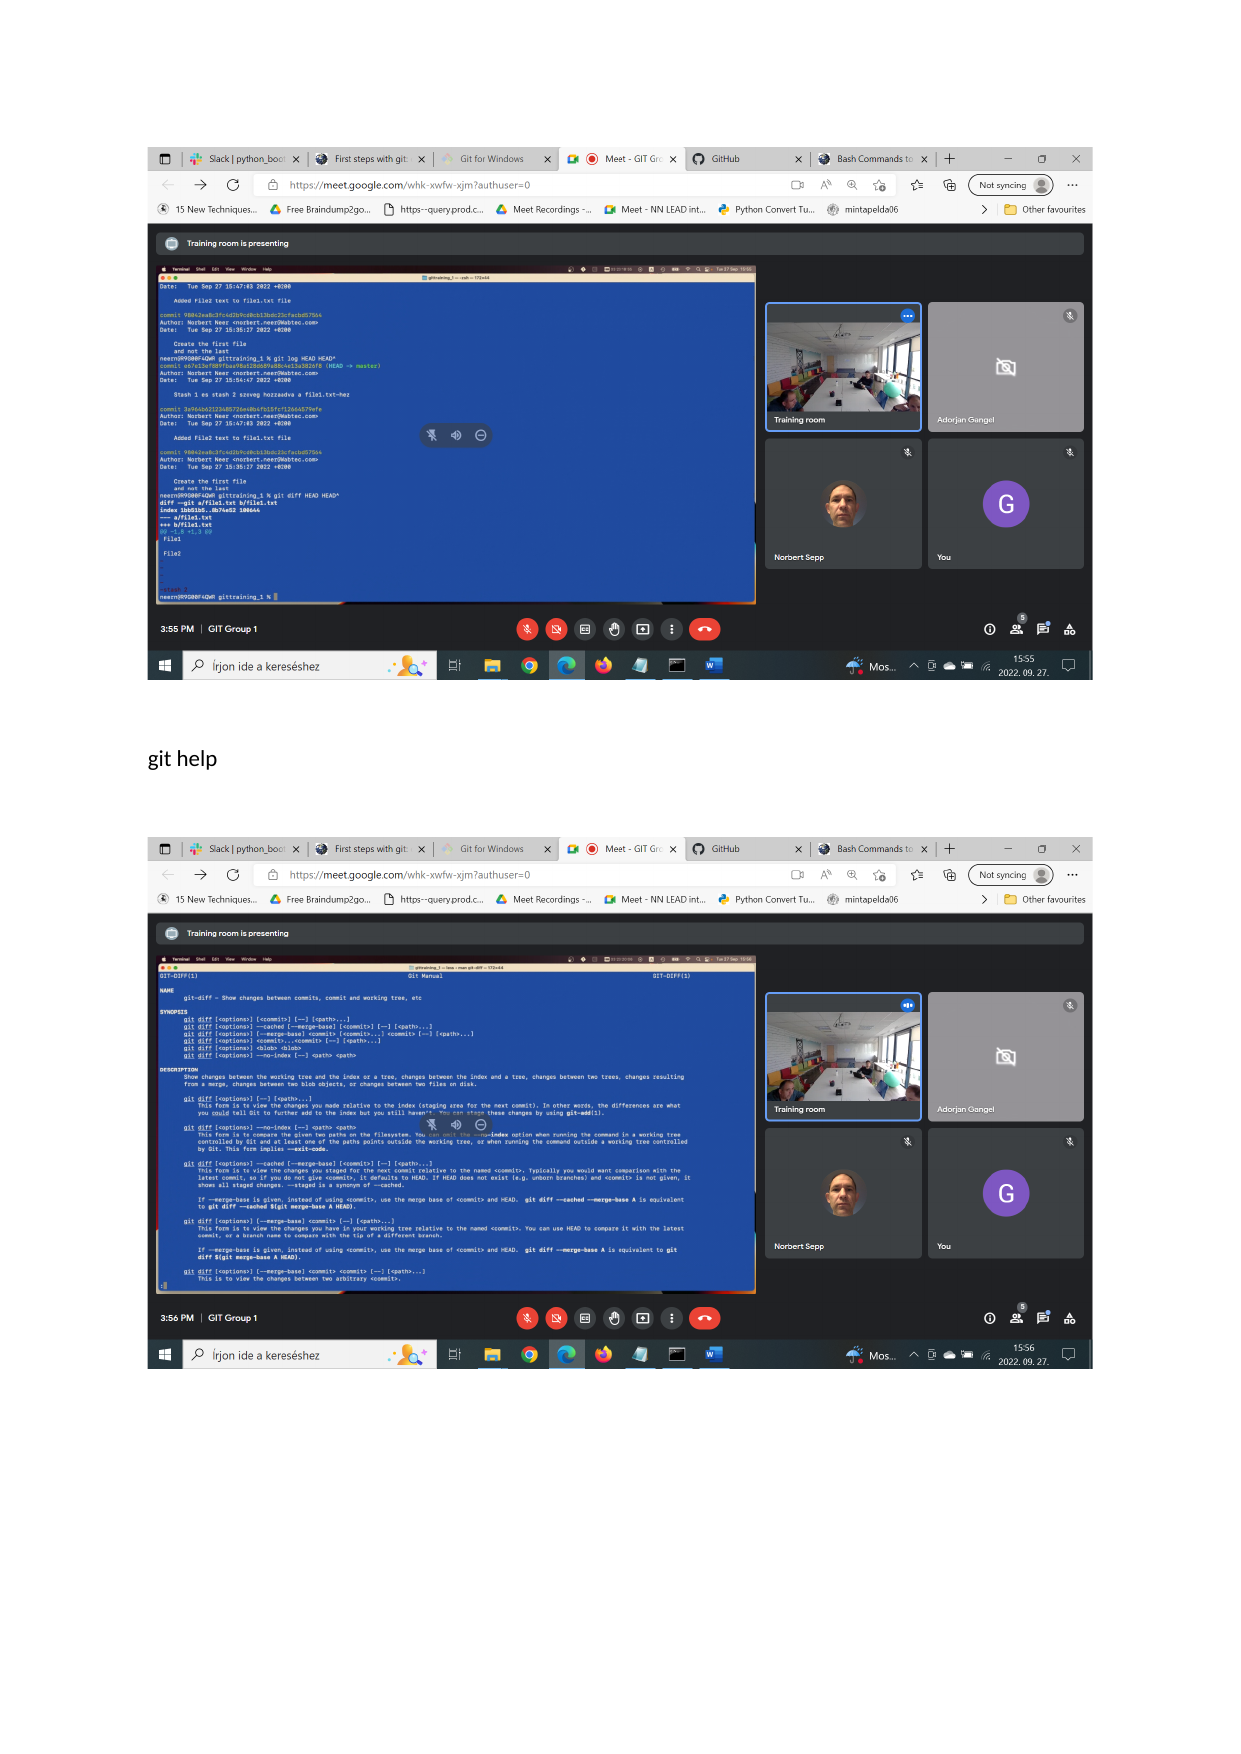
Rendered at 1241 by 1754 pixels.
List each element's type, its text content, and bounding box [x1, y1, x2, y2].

text git help [148, 744, 1093, 772]
